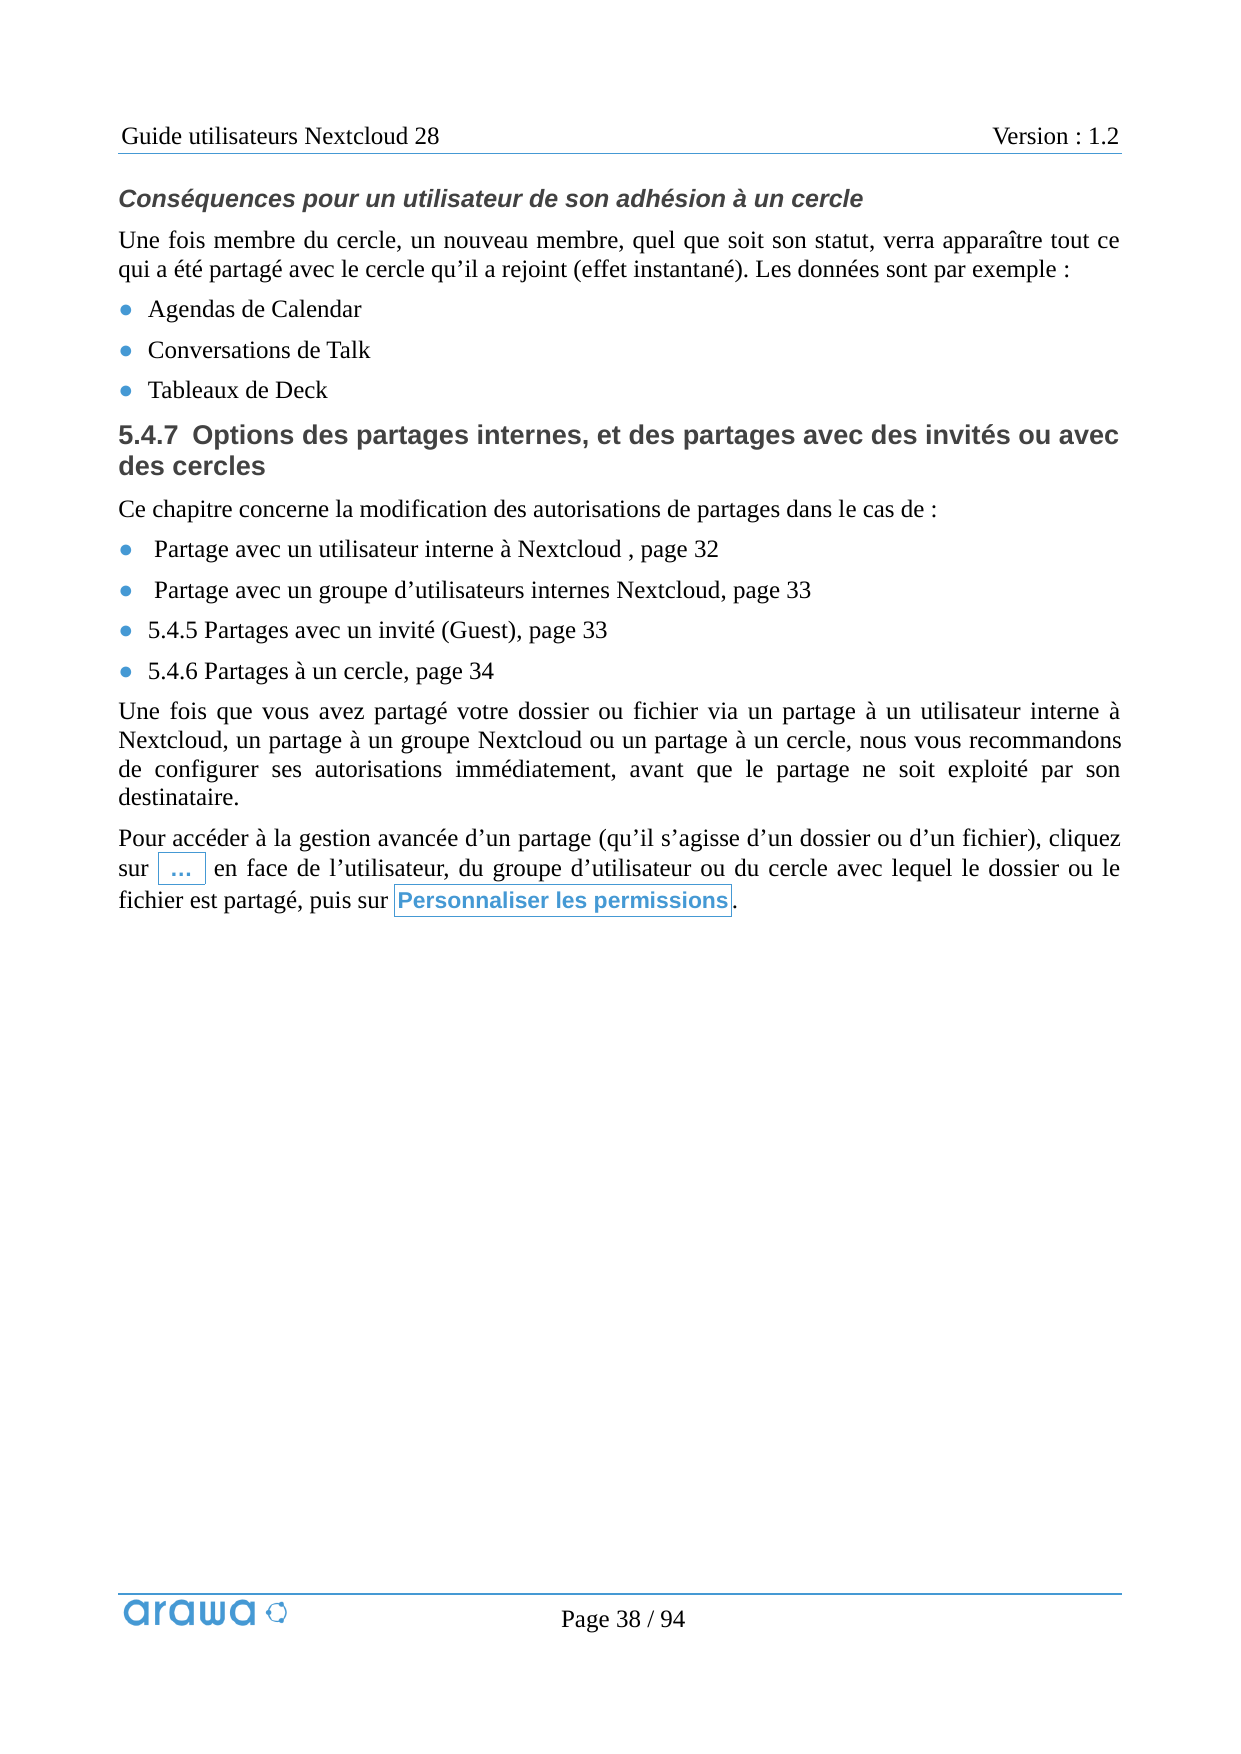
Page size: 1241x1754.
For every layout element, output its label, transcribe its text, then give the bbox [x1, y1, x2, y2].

subtitle Conséquences pour un utilisateur de son adhésion à un cercle [118, 184, 1122, 212]
text Pour accéder à la gestion avancée d’un partage (qu’il s’agisse d’un dossier ou d’un fichier), cliquez sur … en face de l’utilisateur, du groupe d’utilisateur ou du cercle avec lequel le dossier ou le fichier est partagé, puis sur Personnaliser les permissions. [118, 823, 1122, 917]
list Partage avec un utilisateur interne à Nextcloud , page 32 [118, 534, 1122, 563]
text Une fois membre du cercle, un nouveau membre, quel que soit son statut, verra apparaître tout ce qui a été partagé avec le cercle qu’il a rejoint (effet instantané). Les données sont par exemple : [118, 225, 1122, 282]
list 5.4.6 Partages à un cercle, page 34 [118, 656, 1122, 684]
list Partage avec un groupe d’utilisateurs internes Nextcloud, page 33 [118, 575, 1122, 603]
text Ce chapitre concerne la modification des autorisations de partages dans le cas de : [118, 494, 1122, 522]
list Agendas de Calendar [118, 294, 1122, 323]
list 5.4.5 Partages avec un invité (Guest), page 33 [118, 615, 1122, 644]
list Conversations de Talk [118, 335, 1122, 363]
subtitle Options des partages internes, et des partages avec des invités ou avec des cercles [118, 419, 1122, 481]
text Une fois que vous avez partagé votre dossier ou fichier via un partage à un utilisateur interne à Nextcloud, un partage à un groupe Nextcloud ou un partage à un cercle, nous vous recommandons de configurer ses autorisations immédiatement, avant que le partage ne soit exploité par son destinataire. [118, 696, 1122, 811]
picture [121, 1597, 290, 1628]
list Tableaux de Deck [118, 375, 1122, 404]
